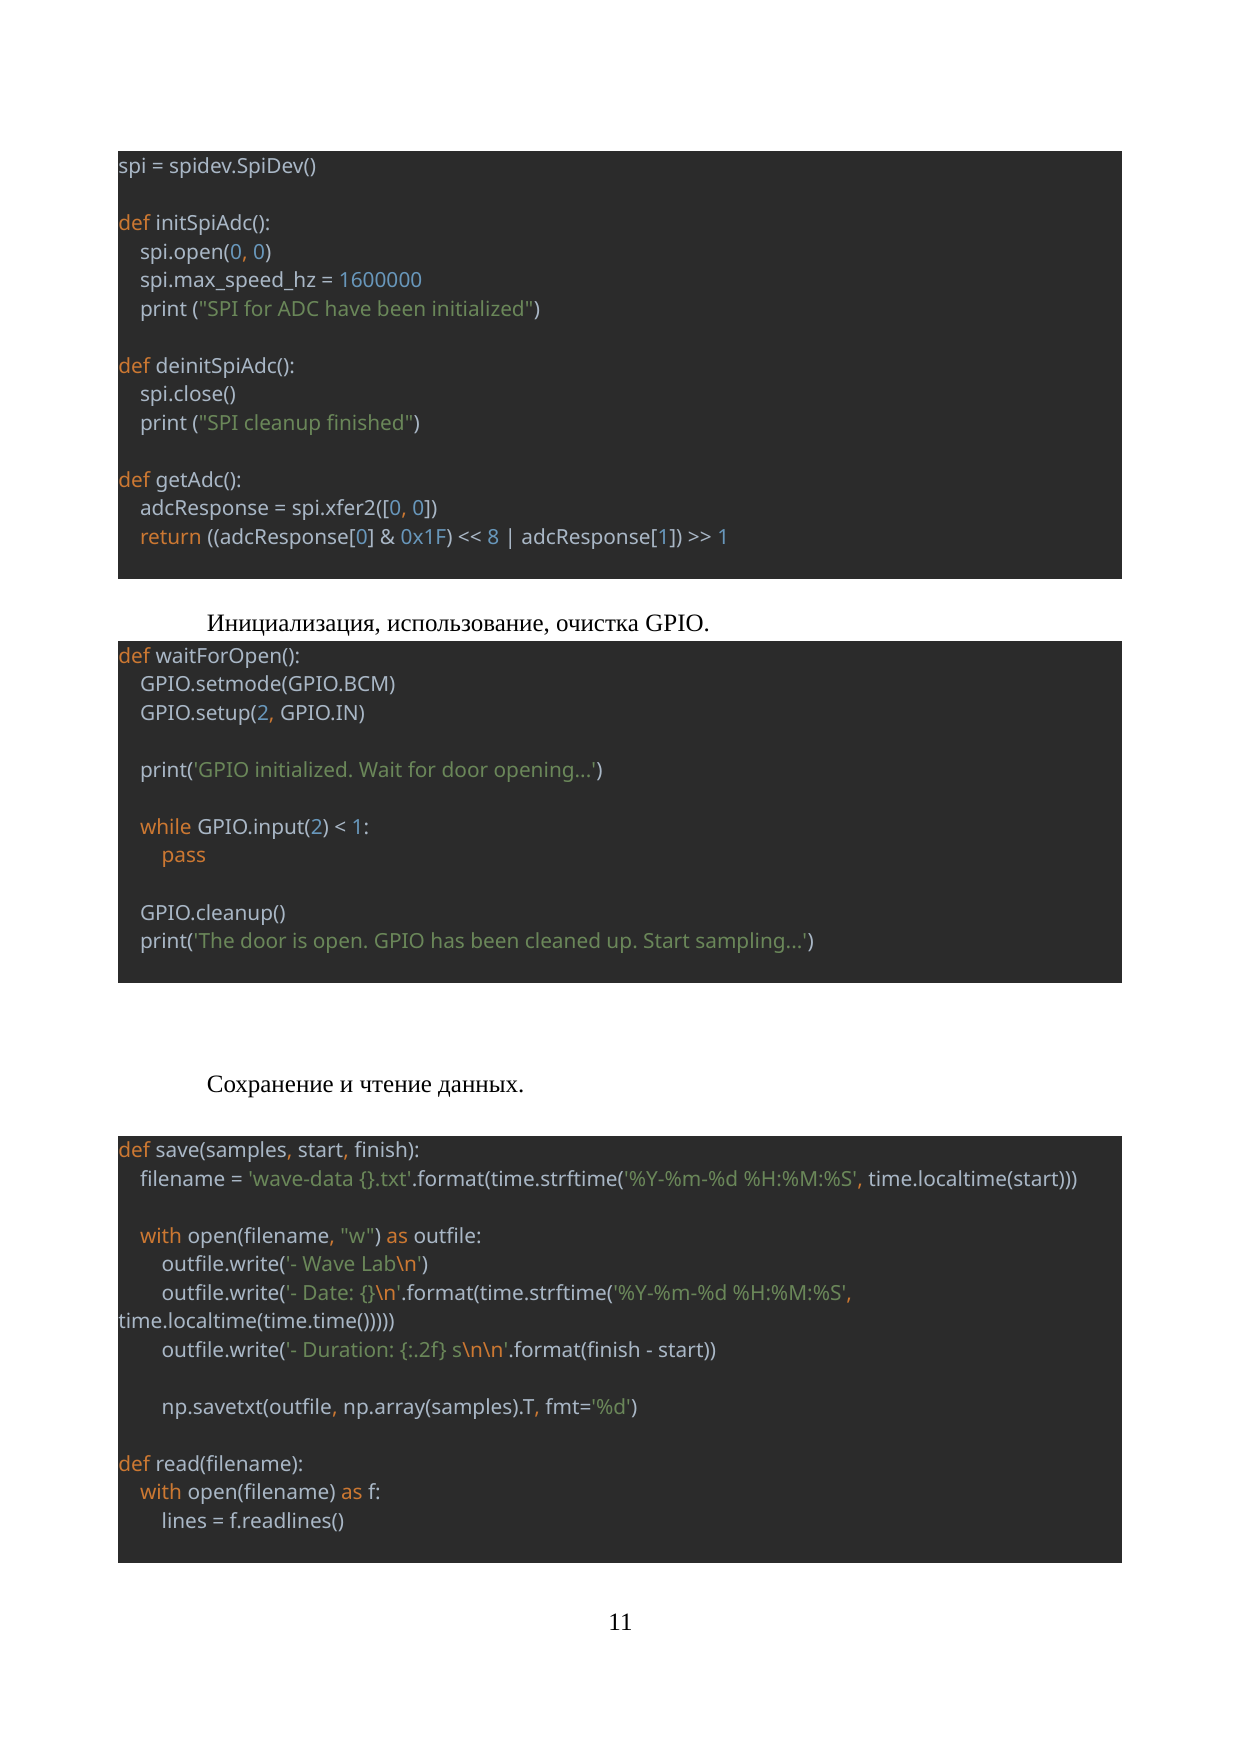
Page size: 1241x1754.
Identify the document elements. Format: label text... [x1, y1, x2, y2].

text def waitForOpen(): GPIO.setmode(GPIO.BCM) GPIO.setup(2, GPIO.IN) print('GPIO initialized. Wait for door opening...') while GPIO.input(2) < 1: pass GPIO.cleanup() print('The door is open. GPIO has been cleaned up. Start sampling...') [118, 641, 1122, 983]
text spi = spidev.SpiDev() def initSpiAdc(): spi.open(0, 0) spi.max_speed_hz = 1600000 print ("SPI for ADC have been initialized") def deinitSpiAdc(): spi.close() print ("SPI cleanup finished") def getAdc(): adcResponse = spi.xfer2([0, 0]) return ((adcResponse[0] & 0x1F) << 8 | adcResponse[1]) >> 1 [118, 151, 1122, 579]
text Сохранение и чтение данных. [148, 1069, 1093, 1098]
text Инициализация, использование, очистка GPIO. [148, 608, 1093, 636]
text def save(samples, start, finish): filename = 'wave-data {}.txt'.format(time.strftime('%Y-%m-%d %H:%M:%S', time.localtime(start))) with open(filename, "w") as outfile: outfile.write('- Wave Lab\n') outfile.write('- Date: {}\n'.format(time.strftime('%Y-%m-%d %H:%M:%S', time.localtime(time.time())))) outfile.write('- Duration: {:.2f} s\n\n'.format(finish - start)) np.savetxt(outfile, np.array(samples).T, fmt='%d') def read(filename): with open(filename) as f: lines = f.readlines() [118, 1136, 1122, 1563]
